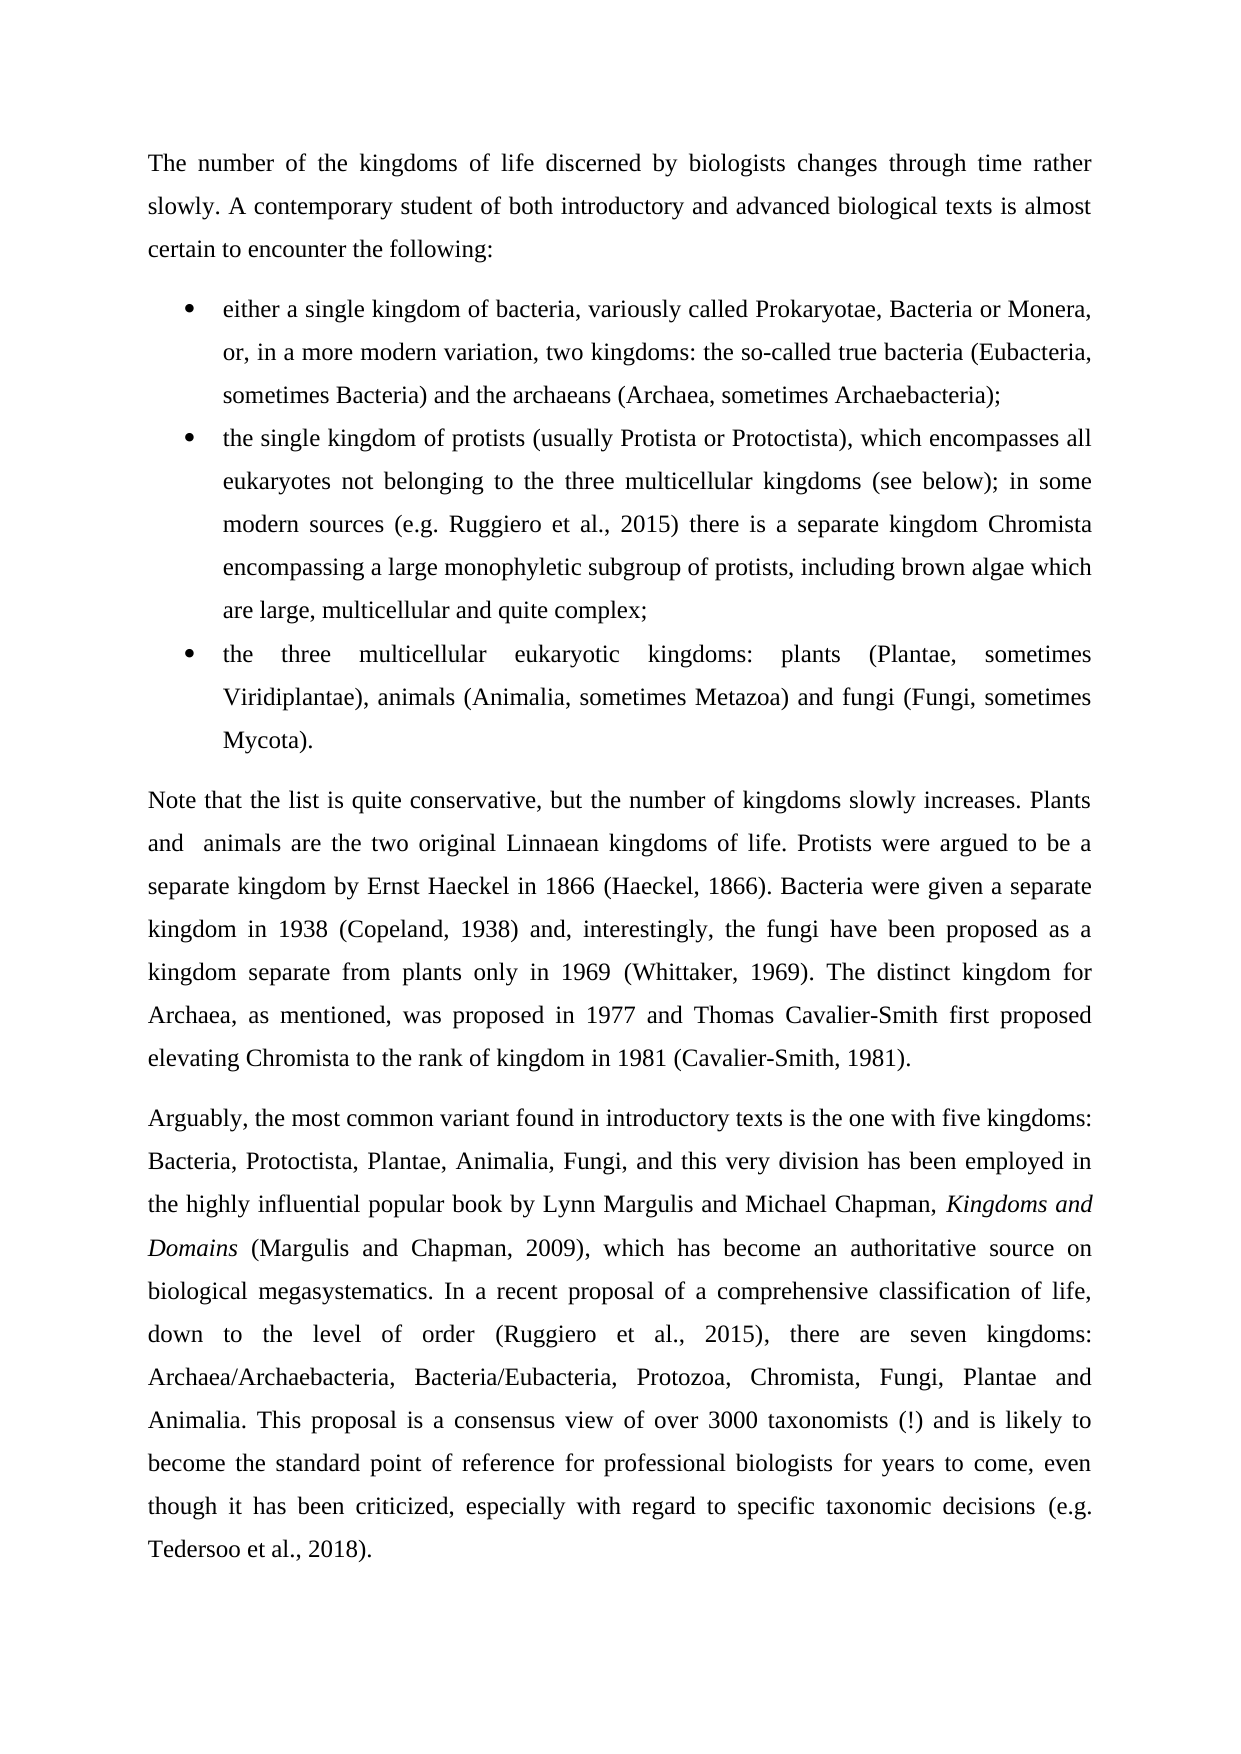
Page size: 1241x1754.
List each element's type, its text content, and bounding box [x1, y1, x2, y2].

list the three multicellular eukaryotic kingdoms: plants (Plantae, sometimes Viridiplantae), animals (Animalia, sometimes Metazoa) and fungi (Fungi, sometimes Mycota). [185, 639, 1093, 754]
text Note that the list is quite conservative, but the number of kingdoms slowly increases. Plants and animals are the two original Linnaean kingdoms of life. Protists were argued to be a separate kingdom by Ernst Haeckel in 1866 (Haeckel, 1866). Bacteria were given a separate kingdom in 1938 (Copeland, 1938) and, interestingly, the fungi have been proposed as a kingdom separate from plants only in 1969 (Whittaker, 1969). The distinct kingdom for Archaea, as mentioned, was proposed in 1977 and Thomas Cavalier-Smith first proposed elevating Chromista to the rank of kingdom in 1981 (Cavalier-Smith, 1981). [148, 785, 1093, 1072]
text The number of the kingdoms of life discerned by biologists changes through time rather slowly. A contemporary student of both introductory and advanced biological texts is almost certain to encounter the following: [148, 148, 1093, 263]
list either a single kingdom of bacteria, variously called Prokaryotae, Bacteria or Monera, or, in a more modern variation, two kingdoms: the so-called true bacteria (Eubacteria, sometimes Bacteria) and the archaeans (Archaea, sometimes Archaebacteria); [185, 294, 1093, 409]
text Arguably, the most common variant found in introductory texts is the one with five kingdoms: Bacteria, Protoctista, Plantae, Animalia, Fungi, and this very division has been employed in the highly influential popular book by Lynn Margulis and Michael Chapman, Kingdoms and Domains (Margulis and Chapman, 2009), which has become an authoritative source on biological megasystematics. In a recent proposal of a comprehensive classification of life, down to the level of order (Ruggiero et al., 2015), there are seven kingdoms: Archaea/Archaebacteria, Bacteria/Eubacteria, Protozoa, Chromista, Fungi, Plantae and Animalia. This proposal is a consensus view of over 3000 taxonomists (!) and is likely to become the standard point of reference for professional biologists for years to come, even though it has been criticized, especially with regard to specific taxonomic decisions (e.g. Tedersoo et al., 2018). [148, 1103, 1093, 1563]
list the single kingdom of protists (usually Protista or Protoctista), which encompasses all eukaryotes not belonging to the three multicellular kingdoms (see below); in some modern sources (e.g. Ruggiero et al., 2015) there is a separate kingdom Chromista encompassing a large monophyletic subgroup of protists, including brown algae which are large, multicellular and quite complex; [185, 423, 1093, 624]
